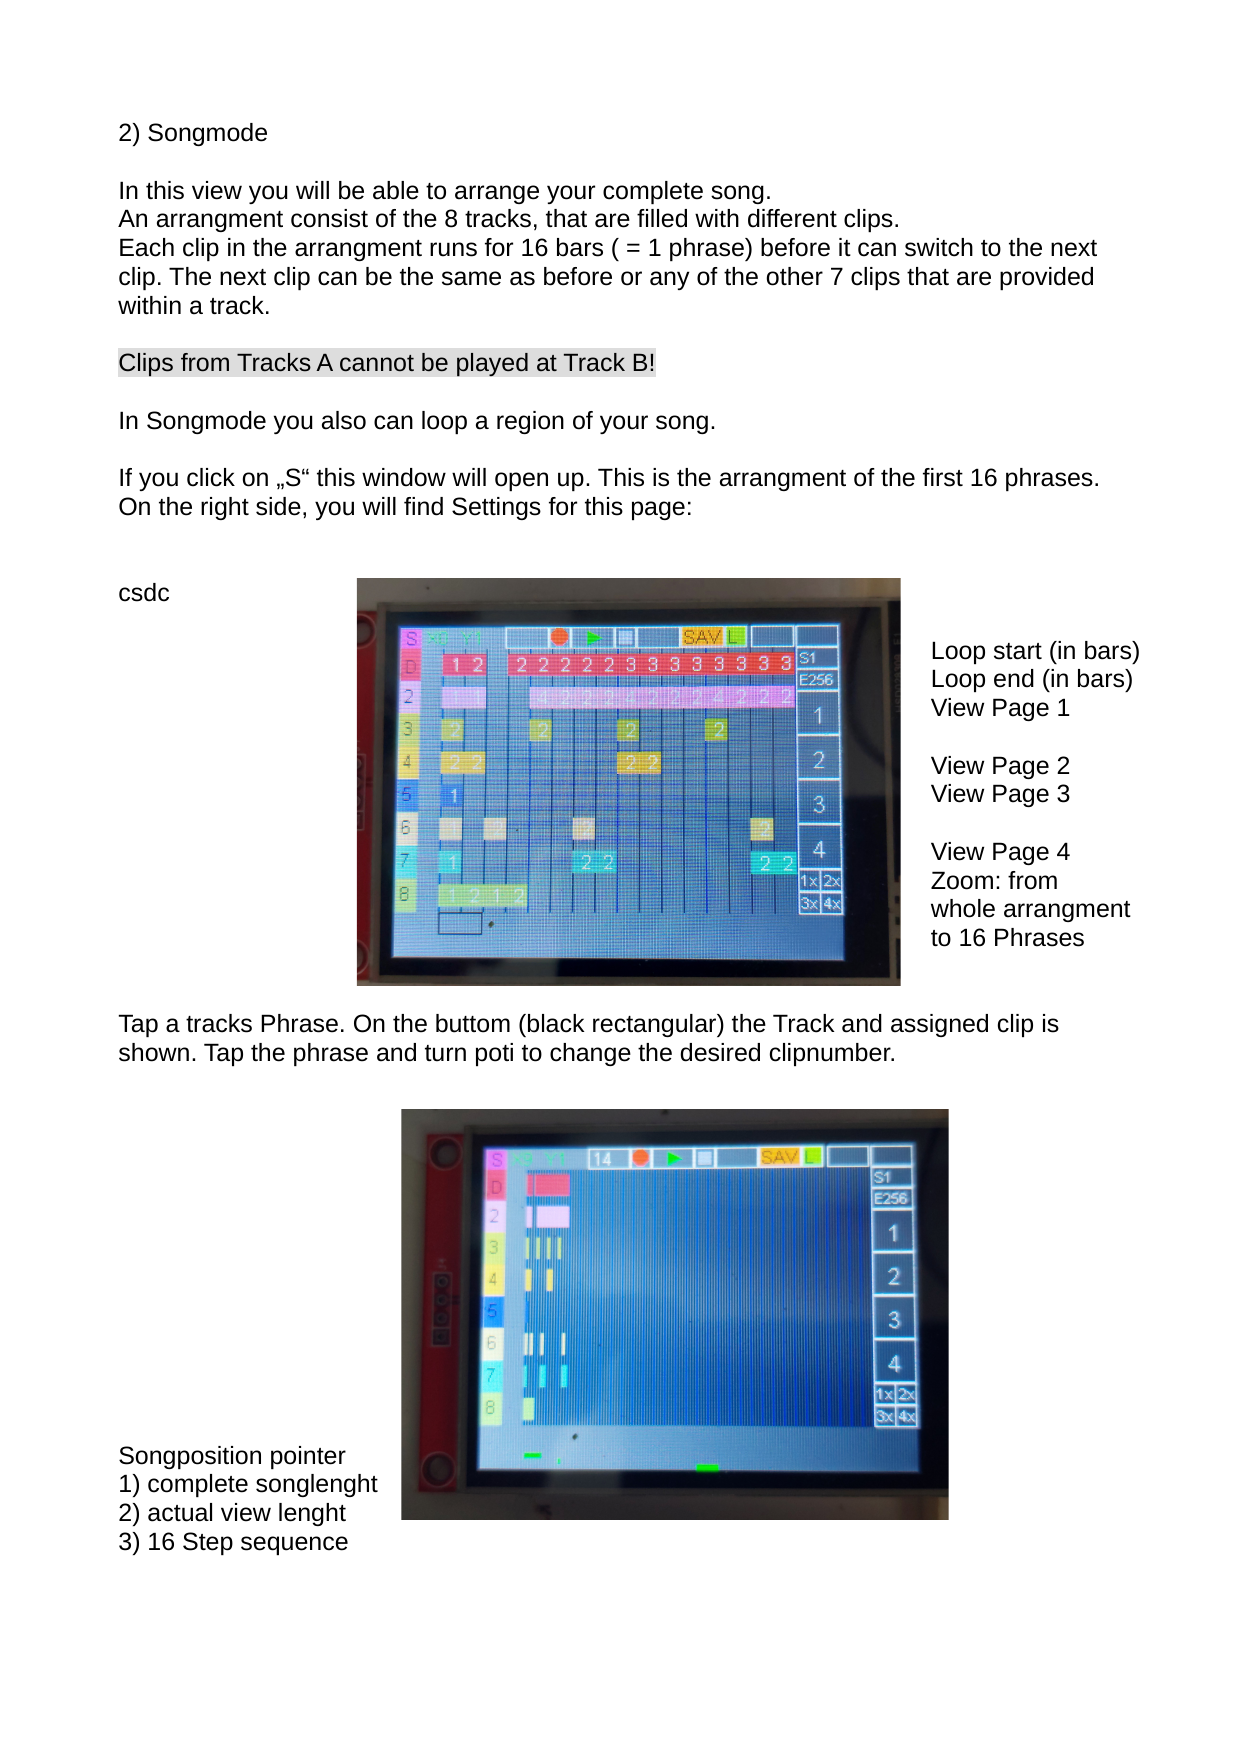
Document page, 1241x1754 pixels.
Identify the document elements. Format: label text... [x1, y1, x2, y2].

text [949, 1441, 1139, 1469]
text In Songmode you also can loop a region of your song. [118, 406, 1139, 434]
text View Page 2 [901, 751, 1139, 779]
text View Page 3 [901, 779, 1139, 808]
text [118, 779, 356, 808]
text csdc [118, 578, 356, 607]
text 2) actual view lenght [118, 1498, 1139, 1527]
text [118, 837, 356, 866]
text [118, 866, 356, 952]
text View Page 4 [901, 837, 1139, 866]
text If you click on „S“ this window will open up. This is the arrangment of the first 16 phrases. [118, 463, 1139, 492]
text Songposition pointer [118, 1441, 401, 1469]
text Zoom: from whole arrangment to 16 Phrases [901, 866, 1139, 952]
text [118, 636, 356, 664]
text On the right side, you will find Settings for this page: [118, 492, 1139, 521]
text [901, 578, 1139, 607]
text Tap a tracks Phrase. On the buttom (black rectangular) the Track and assigned clip is shown. Tap the phrase and turn poti to change the desired clipnumber. [118, 1009, 1139, 1067]
text An arrangment consist of the 8 tracks, that are filled with different clips. [118, 204, 1139, 233]
text Clips from Tracks A cannot be played at Track B! [118, 348, 1139, 377]
text In this view you will be able to arrange your complete song. [118, 176, 1139, 204]
text View Page 1 [901, 693, 1139, 722]
picture [401, 1109, 949, 1520]
picture [356, 578, 901, 986]
text [118, 664, 356, 693]
text 3) 16 Step sequence [118, 1527, 1139, 1556]
text Loop end (in bars) [901, 664, 1139, 693]
text Each clip in the arrangment runs for 16 bars ( = 1 phrase) before it can switch to the next clip. The next clip can be the same as before or any of the other 7 clips that are provided within a track. [118, 233, 1139, 319]
text [118, 751, 356, 779]
text 1) complete songlenght [118, 1469, 401, 1498]
text [118, 693, 356, 722]
text [949, 1469, 1139, 1498]
text Loop start (in bars) [901, 636, 1157, 664]
text 2) Songmode [118, 118, 1139, 147]
